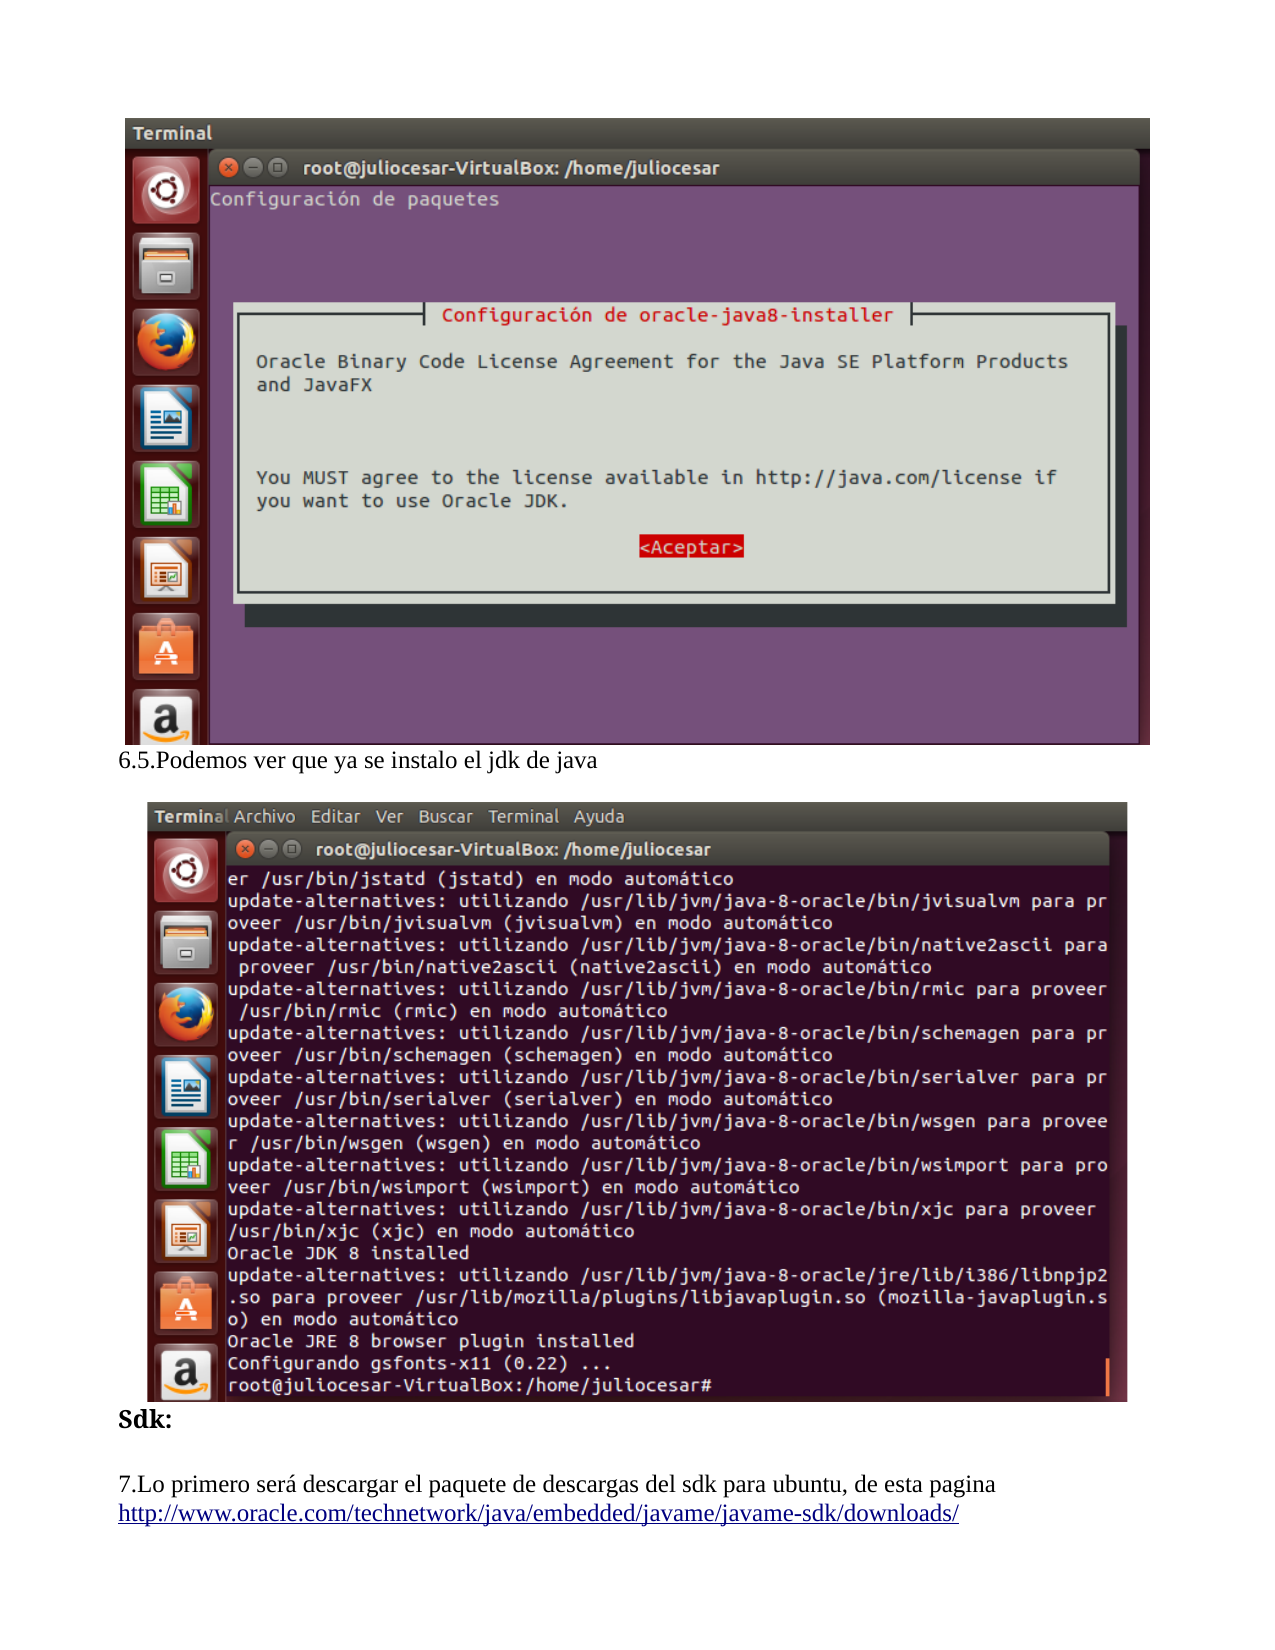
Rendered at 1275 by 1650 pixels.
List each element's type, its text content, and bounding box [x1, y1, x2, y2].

list Lo primero será descargar el paquete de descargas del sdk para ubuntu, de esta pagina http://www.oracle.com/technetwork/java/embedded/javame/javame-sdk/downloads/ [118, 1469, 1157, 1527]
list Podemos ver que ya se instalo el jdk de java [118, 147, 1157, 773]
text Sdk: [118, 860, 1157, 1435]
